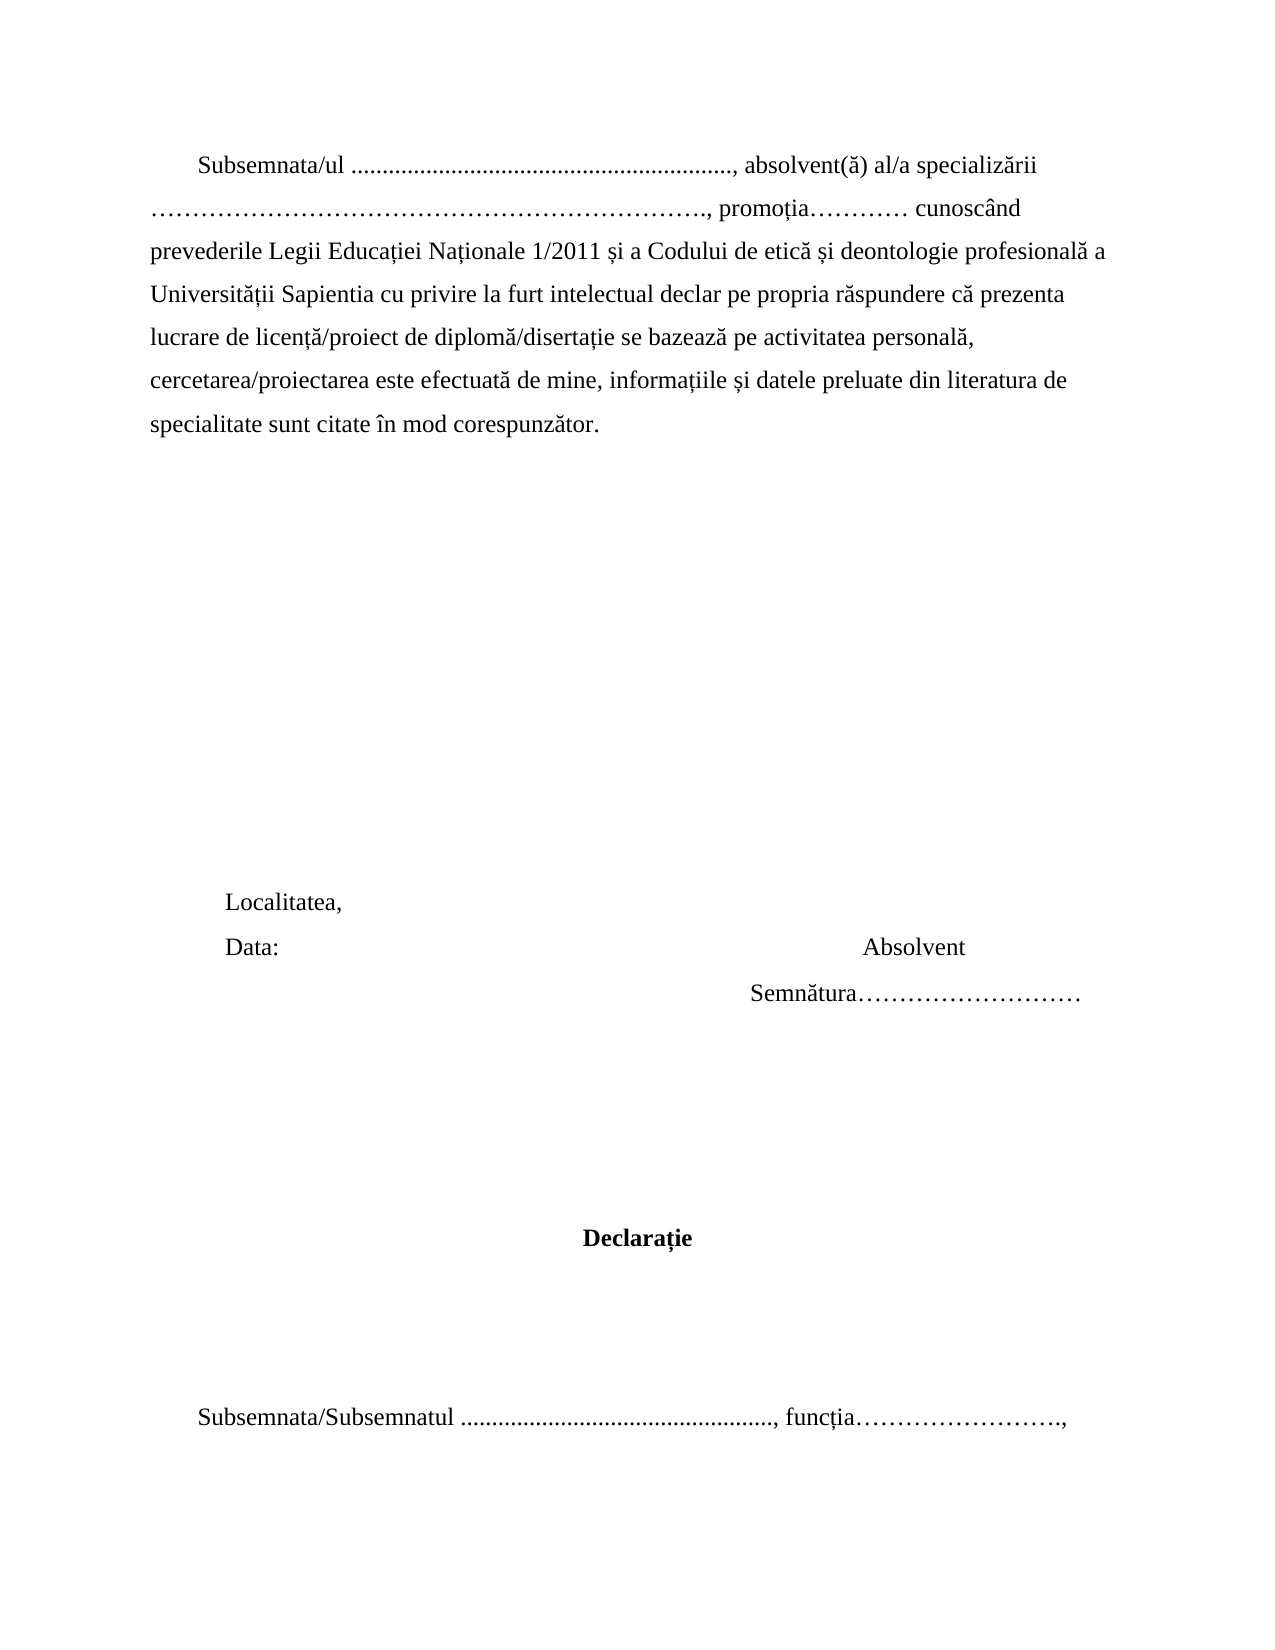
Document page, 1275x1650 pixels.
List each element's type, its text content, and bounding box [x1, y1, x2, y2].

text Localitatea, [225, 887, 1125, 916]
text Subsemnata/ul ............................................................., absolvent(ă) al/a specializării …………………………………………………………., promoția………… cunoscând prevederile Legii Educației Naționale 1/2011 și a Codului de etică și deontologie profesională a Universității Sapientia cu privire la furt intelectual declar pe propria răspundere că prezenta lucrare de licență/proiect de diplomă/disertație se bazează pe activitatea personală, cercetarea/proiectarea este efectuată de mine, informațiile și datele preluate din literatura de specialitate sunt citate în mod corespunzător. [150, 150, 1125, 437]
text Semnătura……………………… [150, 978, 1125, 1007]
text Subsemnata/Subsemnatul .................................................., funcția……………………., [150, 1402, 1125, 1431]
text Data: Absolvent [225, 932, 1125, 961]
text Declarație [150, 1223, 1125, 1252]
